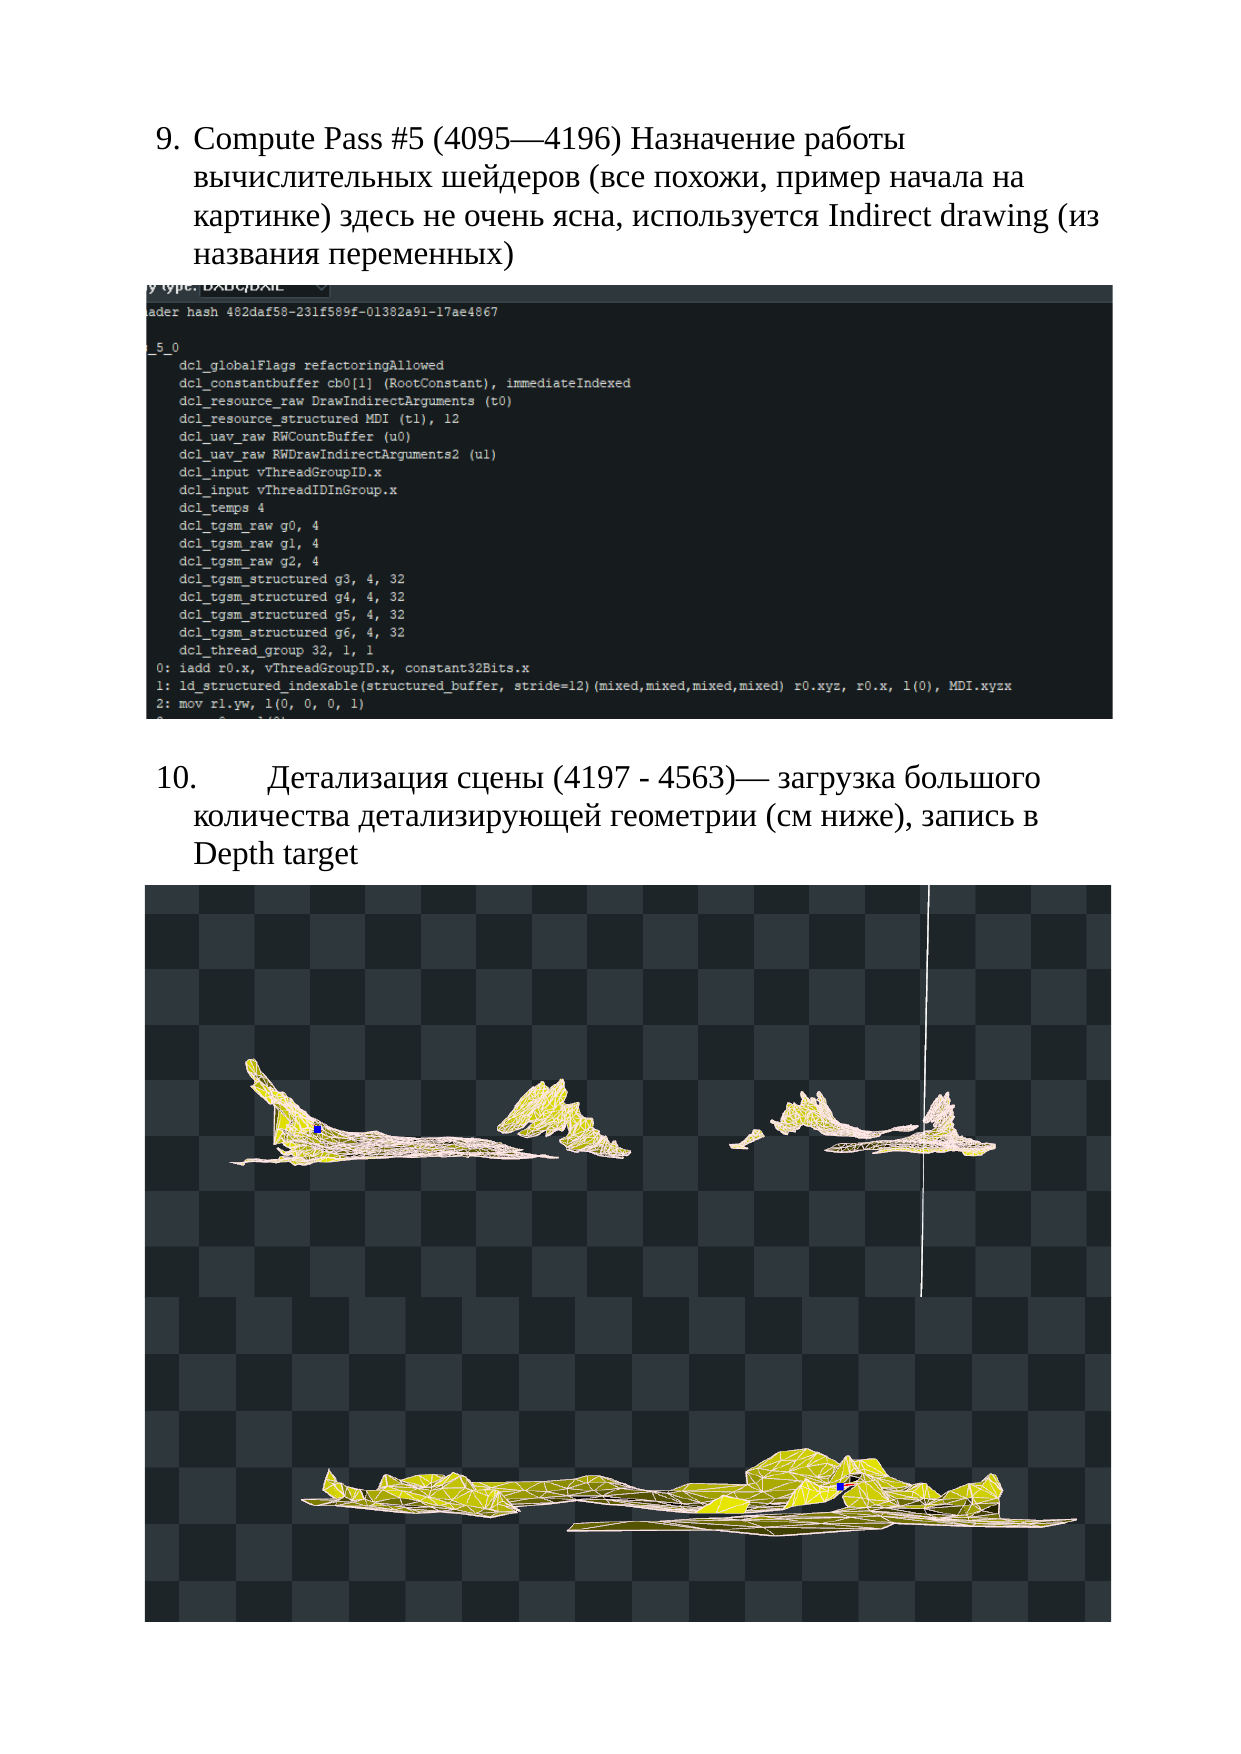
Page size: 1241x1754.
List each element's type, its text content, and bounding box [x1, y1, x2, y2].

picture [144, 885, 1112, 1622]
list Compute Pass #5 (4095—4196) Назначение работы вычислительных шейдеров (все похожи, пример начала на картинке) здесь не очень ясна, используется Indirect drawing (из названия переменных) [156, 118, 1122, 271]
picture [146, 285, 1113, 719]
list Детализация сцены (4197 - 4563)— загрузка большого количества детализирующей геометрии (см ниже), запись в Depth target [156, 757, 1122, 872]
